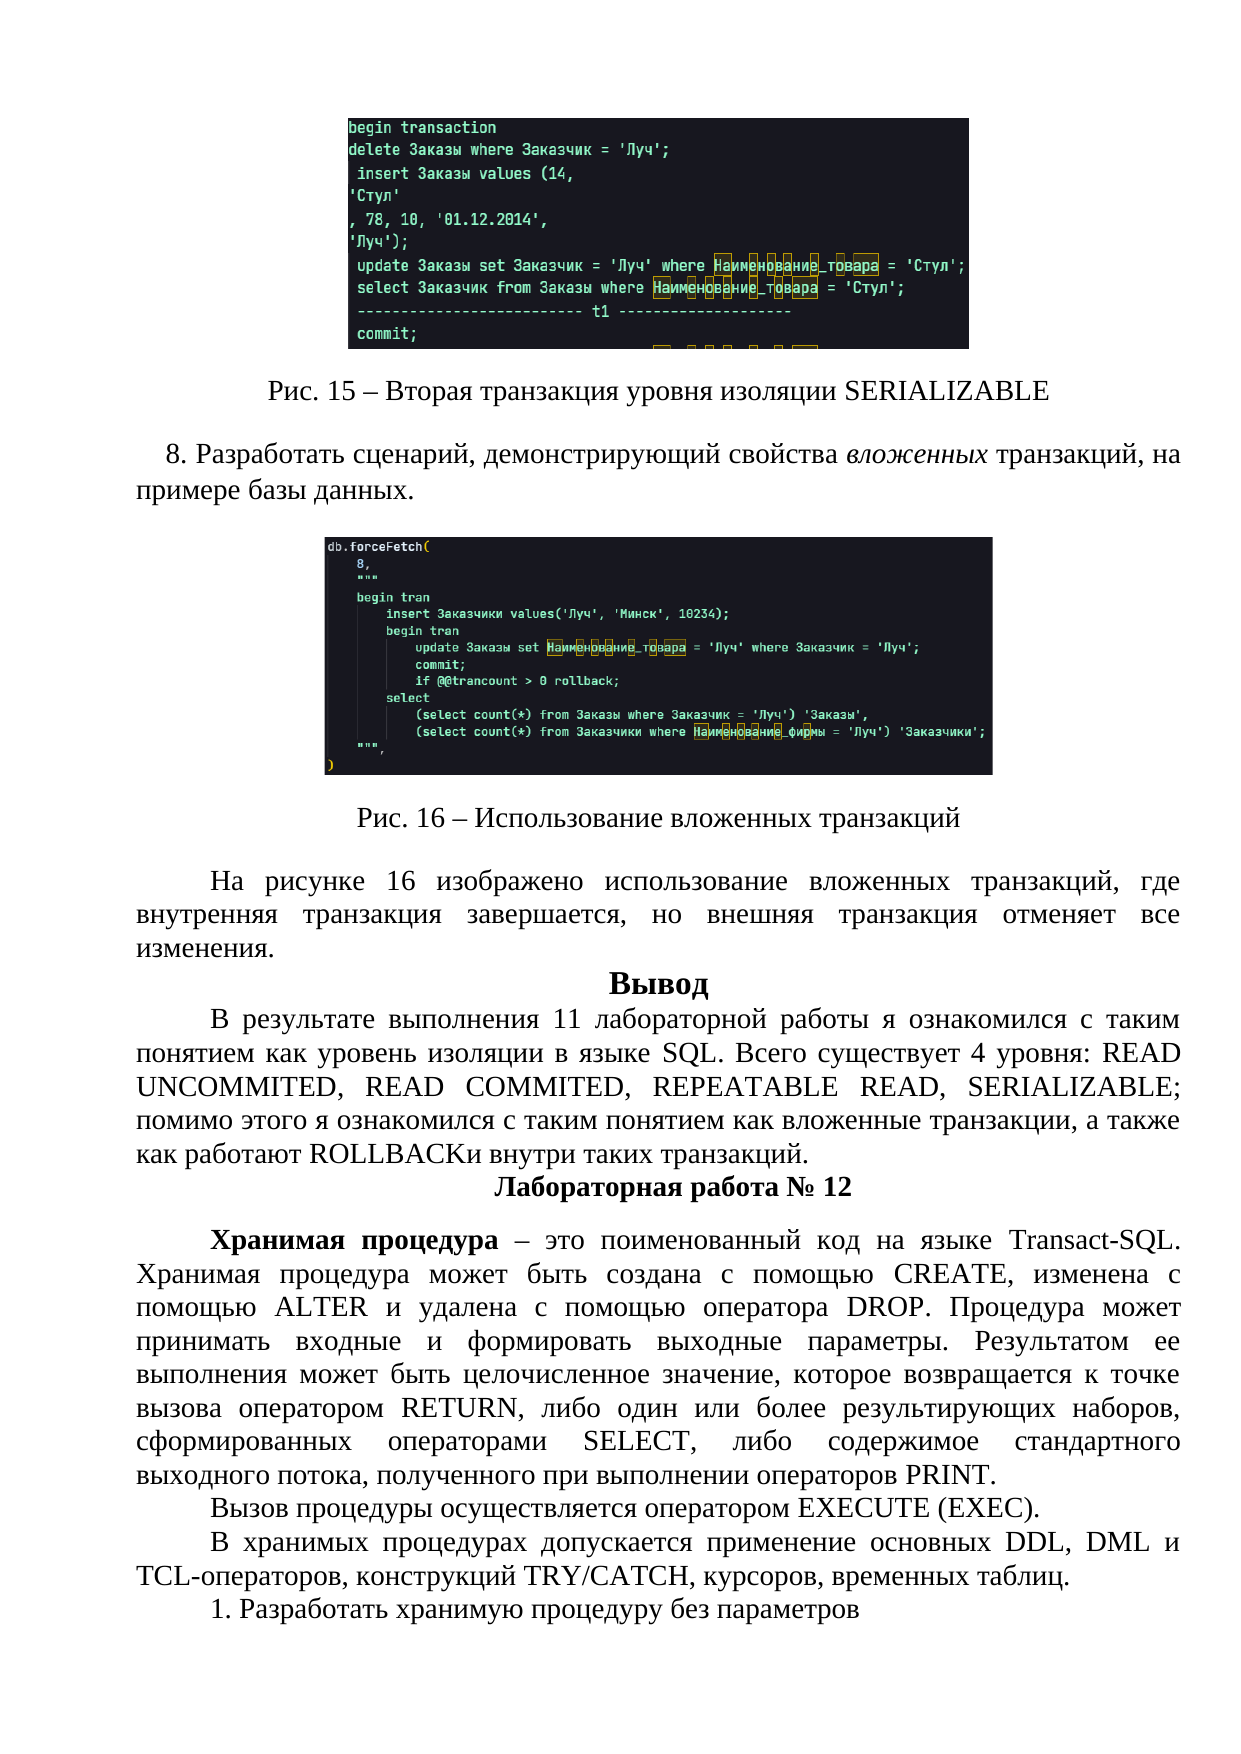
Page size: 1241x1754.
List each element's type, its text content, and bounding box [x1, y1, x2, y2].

text Вызов процедуры осуществляется оператором EXECUTE (EXEC). [136, 1491, 1181, 1524]
picture [348, 118, 969, 349]
text На рисунке 16 изображено использование вложенных транзакций, где внутренняя транзакция завершается, но внешняя транзакция отменяет все изменения. [136, 863, 1181, 963]
text Рис. 16 – Использование вложенных транзакций [136, 800, 1181, 833]
text Вывод [136, 963, 1181, 1002]
picture [324, 537, 993, 775]
text Лабораторная работа № 12 [136, 1169, 1181, 1203]
text В хранимых процедурах допускается применение основных DDL, DML и TCL-операторов, конструкций TRY/CATCH, курсоров, временных таблиц. [136, 1524, 1181, 1591]
text 8. Разработать сценарий, демонстрирующий свойства вложенных транзакций, на примере базы данных. [136, 436, 1181, 506]
text Хранимая процедура – это поименованный код на языке Transact-SQL. Хранимая процедура может быть создана с помощью CREATE, изменена с помощью ALTER и удалена с помощью оператора DROP. Процедура может принимать входные и формировать выходные параметры. Результатом ее выполнения может быть целочисленное значение, которое возвращается к точке вызова оператором RETURN, либо один или более результирующих наборов, сформированных операторами SELECT, либо содержимое стандартного выходного потока, полученного при выполнении операторов PRINT. [136, 1222, 1181, 1491]
text В результате выполнения 11 лабораторной работы я ознакомился с таким понятием как уровень изоляции в языке SQL. Всего существует 4 уровня: READ UNCOMMITED, READ COMMITED, REPEATABLE READ, SERIALIZABLE; помимо этого я ознакомился с таким понятием как вложенные транзакции, а также как работают ROLLBACKи внутри таких транзакций. [136, 1002, 1181, 1169]
text Рис. 15 – Вторая транзакция уровня изоляции SERIALIZABLE [136, 373, 1181, 407]
text 1. Разработать хранимую процедуру без параметров [136, 1591, 1181, 1625]
